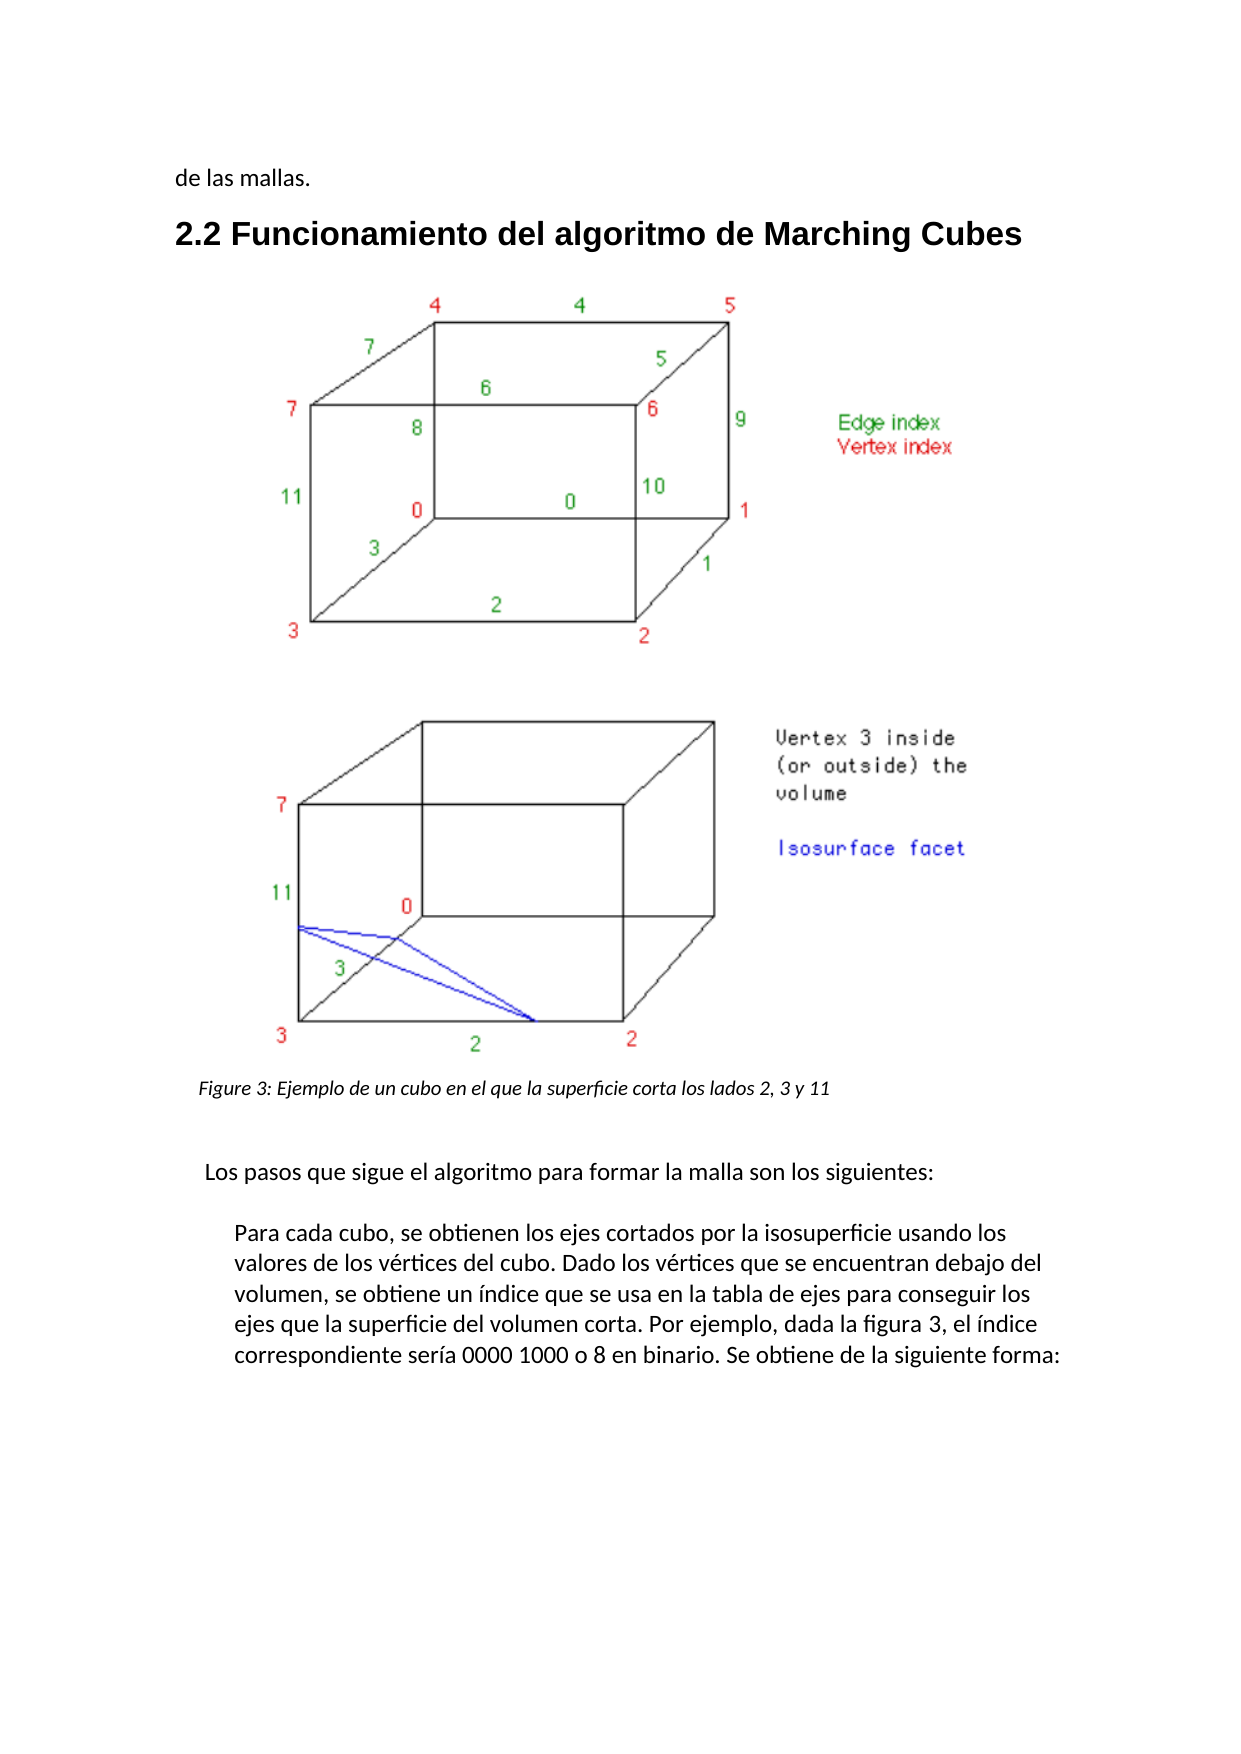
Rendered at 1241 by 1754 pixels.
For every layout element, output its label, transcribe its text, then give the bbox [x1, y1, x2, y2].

text de las mallas. [175, 162, 1065, 193]
list Para cada cubo, se obtienen los ejes cortados por la isosuperficie usando los valores de los vértices del cubo. Dado los vértices que se encuentran debajo del volumen, se obtiene un índice que se usa en la tabla de ejes para conseguir los ejes que la superficie del volumen corta. Por ejemplo, dada la figura 3, el índice correspondiente sería 0000 1000 o 8 en binario. Se obtiene de la siguiente forma: [204, 1217, 1065, 1369]
text Figure 3: Ejemplo de un cubo en el que la superficie corta los lados 2, 3 y 11 [198, 1063, 1042, 1100]
text Los pasos que sigue el algoritmo para formar la malla son los siguientes: [175, 1156, 1065, 1186]
picture [198, 277, 1042, 1063]
subtitle Funcionamiento del algoritmo de Marching Cubes [175, 214, 1065, 252]
